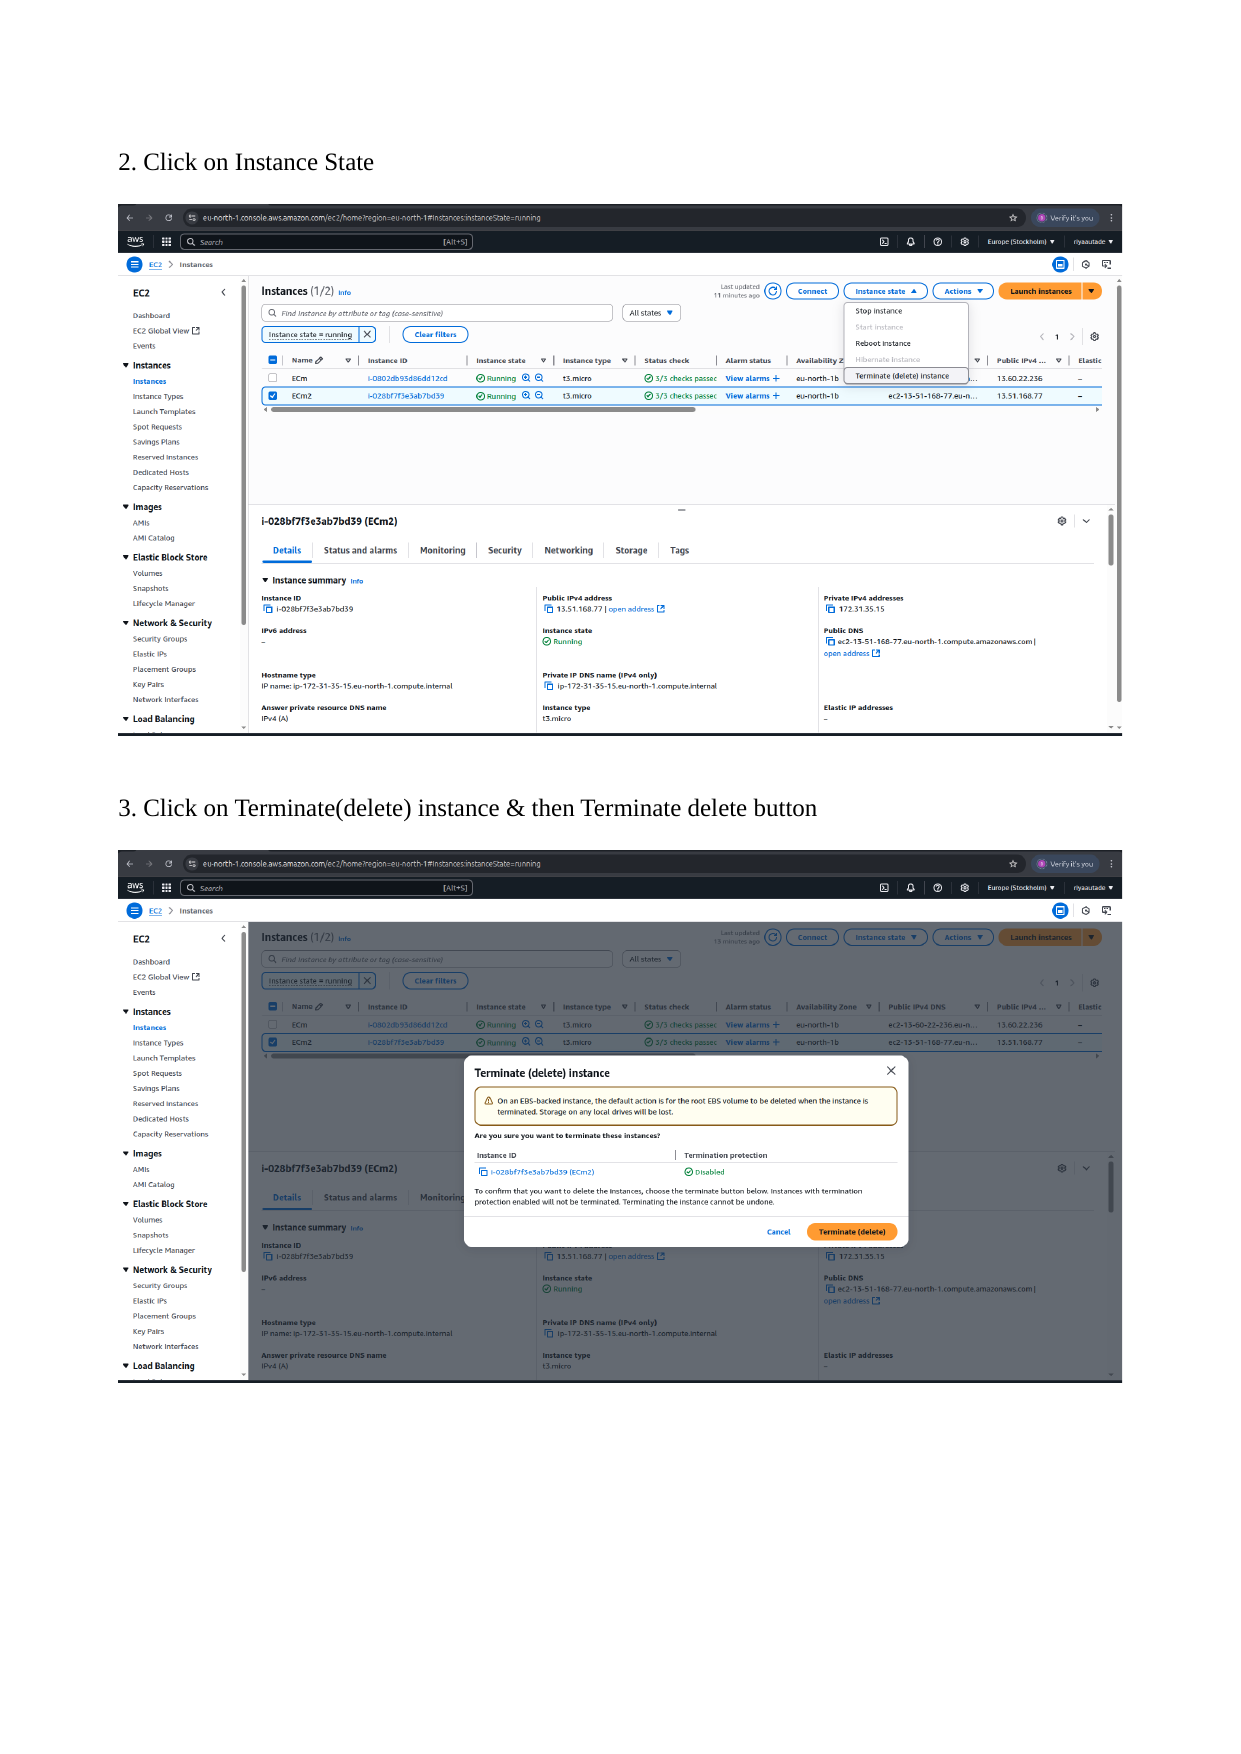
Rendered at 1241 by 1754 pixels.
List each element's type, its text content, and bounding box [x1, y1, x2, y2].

picture [118, 204, 1123, 736]
text 2. Click on Instance State [118, 118, 1122, 176]
text 3. Click on Terminate(delete) instance & then Terminate delete button [118, 736, 1122, 822]
text [118, 1383, 1122, 1583]
picture [118, 850, 1123, 1383]
